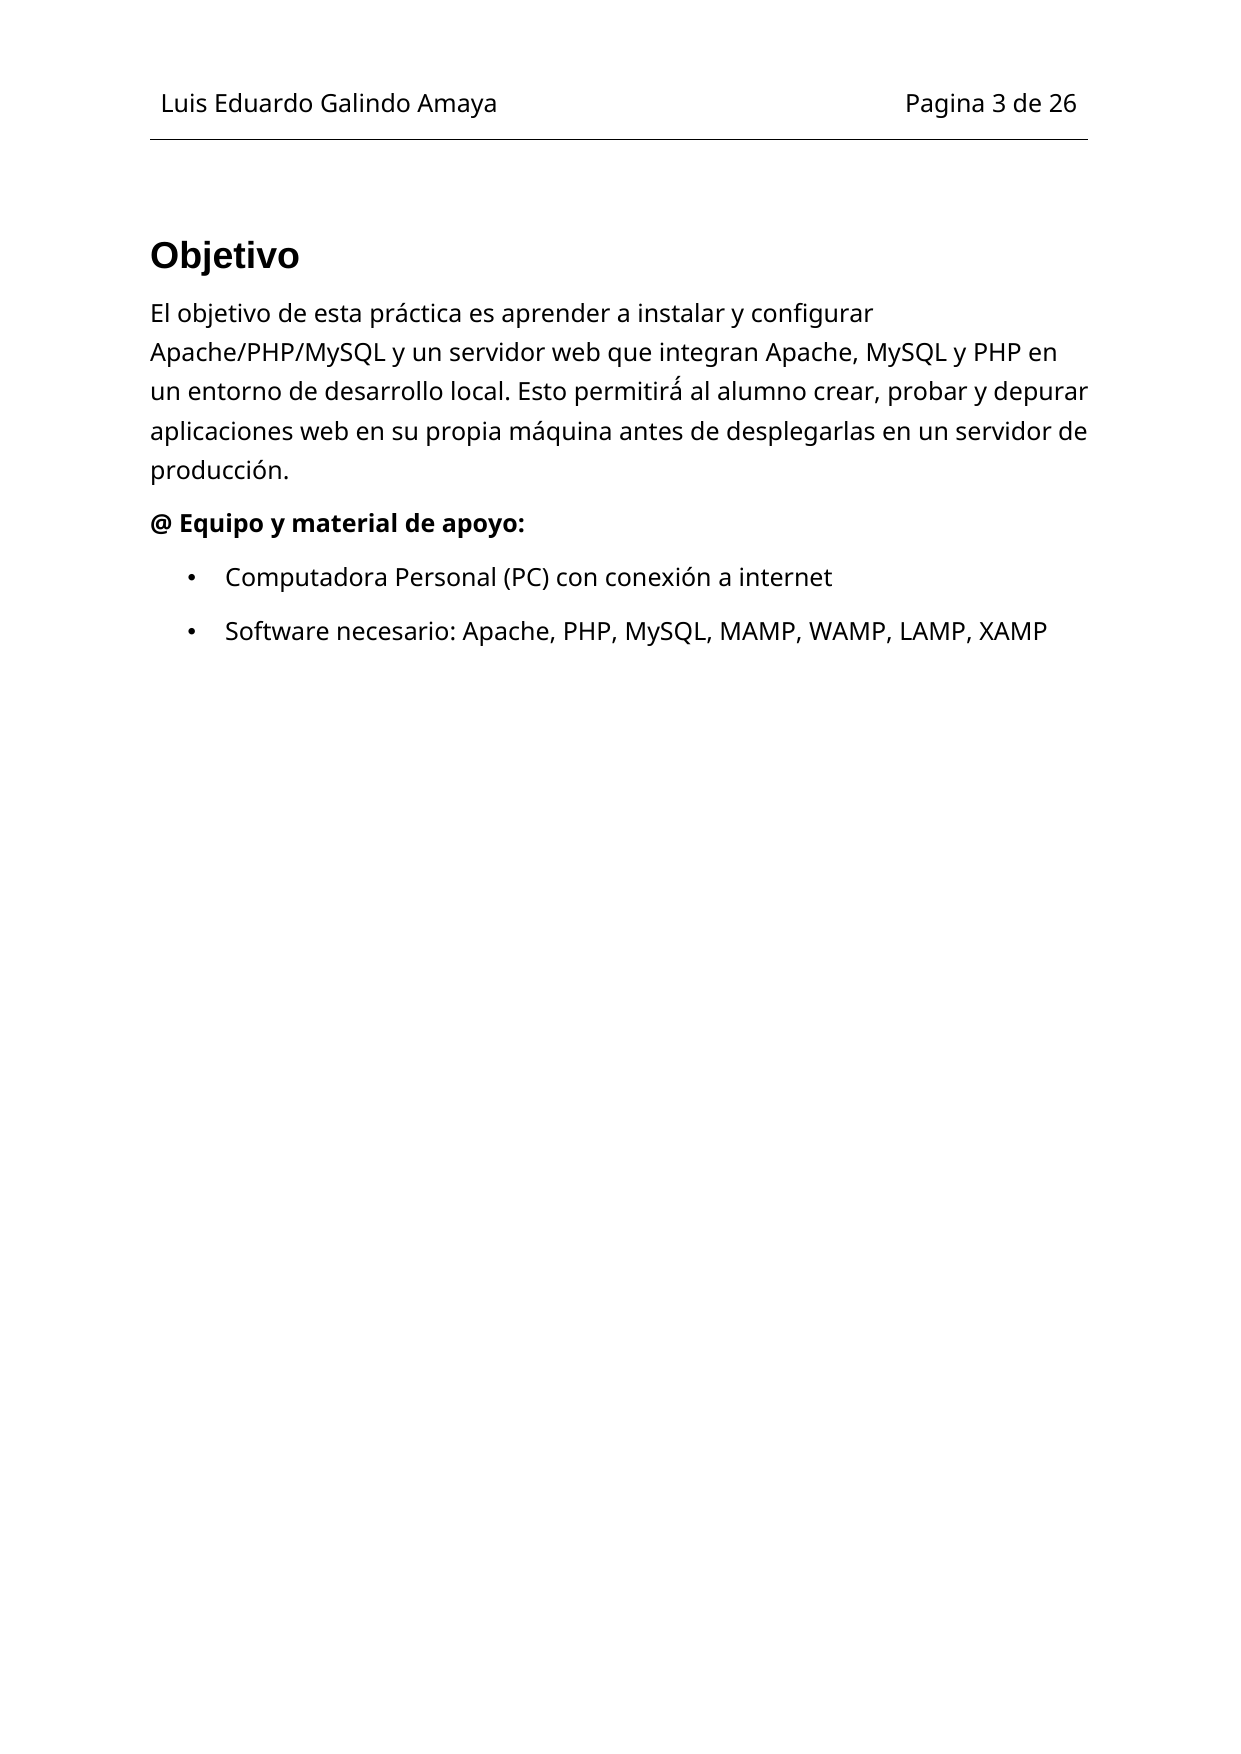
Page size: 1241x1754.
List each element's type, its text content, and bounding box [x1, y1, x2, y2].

list Software necesario: Apache, PHP, MySQL, MAMP, WAMP, LAMP, XAMP [187, 614, 1090, 648]
list Computadora Personal (PC) con conexión a internet [187, 560, 1090, 594]
text @ Equipo y material de apoyo: [150, 506, 1090, 540]
subtitle Objetivo [150, 233, 1090, 276]
text El objetivo de esta práctica es aprender a instalar y configurar Apache/PHP/MySQL y un servidor web que integran Apache, MySQL y PHP en un entorno de desarrollo local. Esto permitirá́ al alumno crear, probar y depurar aplicaciones web en su propia máquina antes de desplegarlas en un servidor de producción. [150, 296, 1090, 486]
